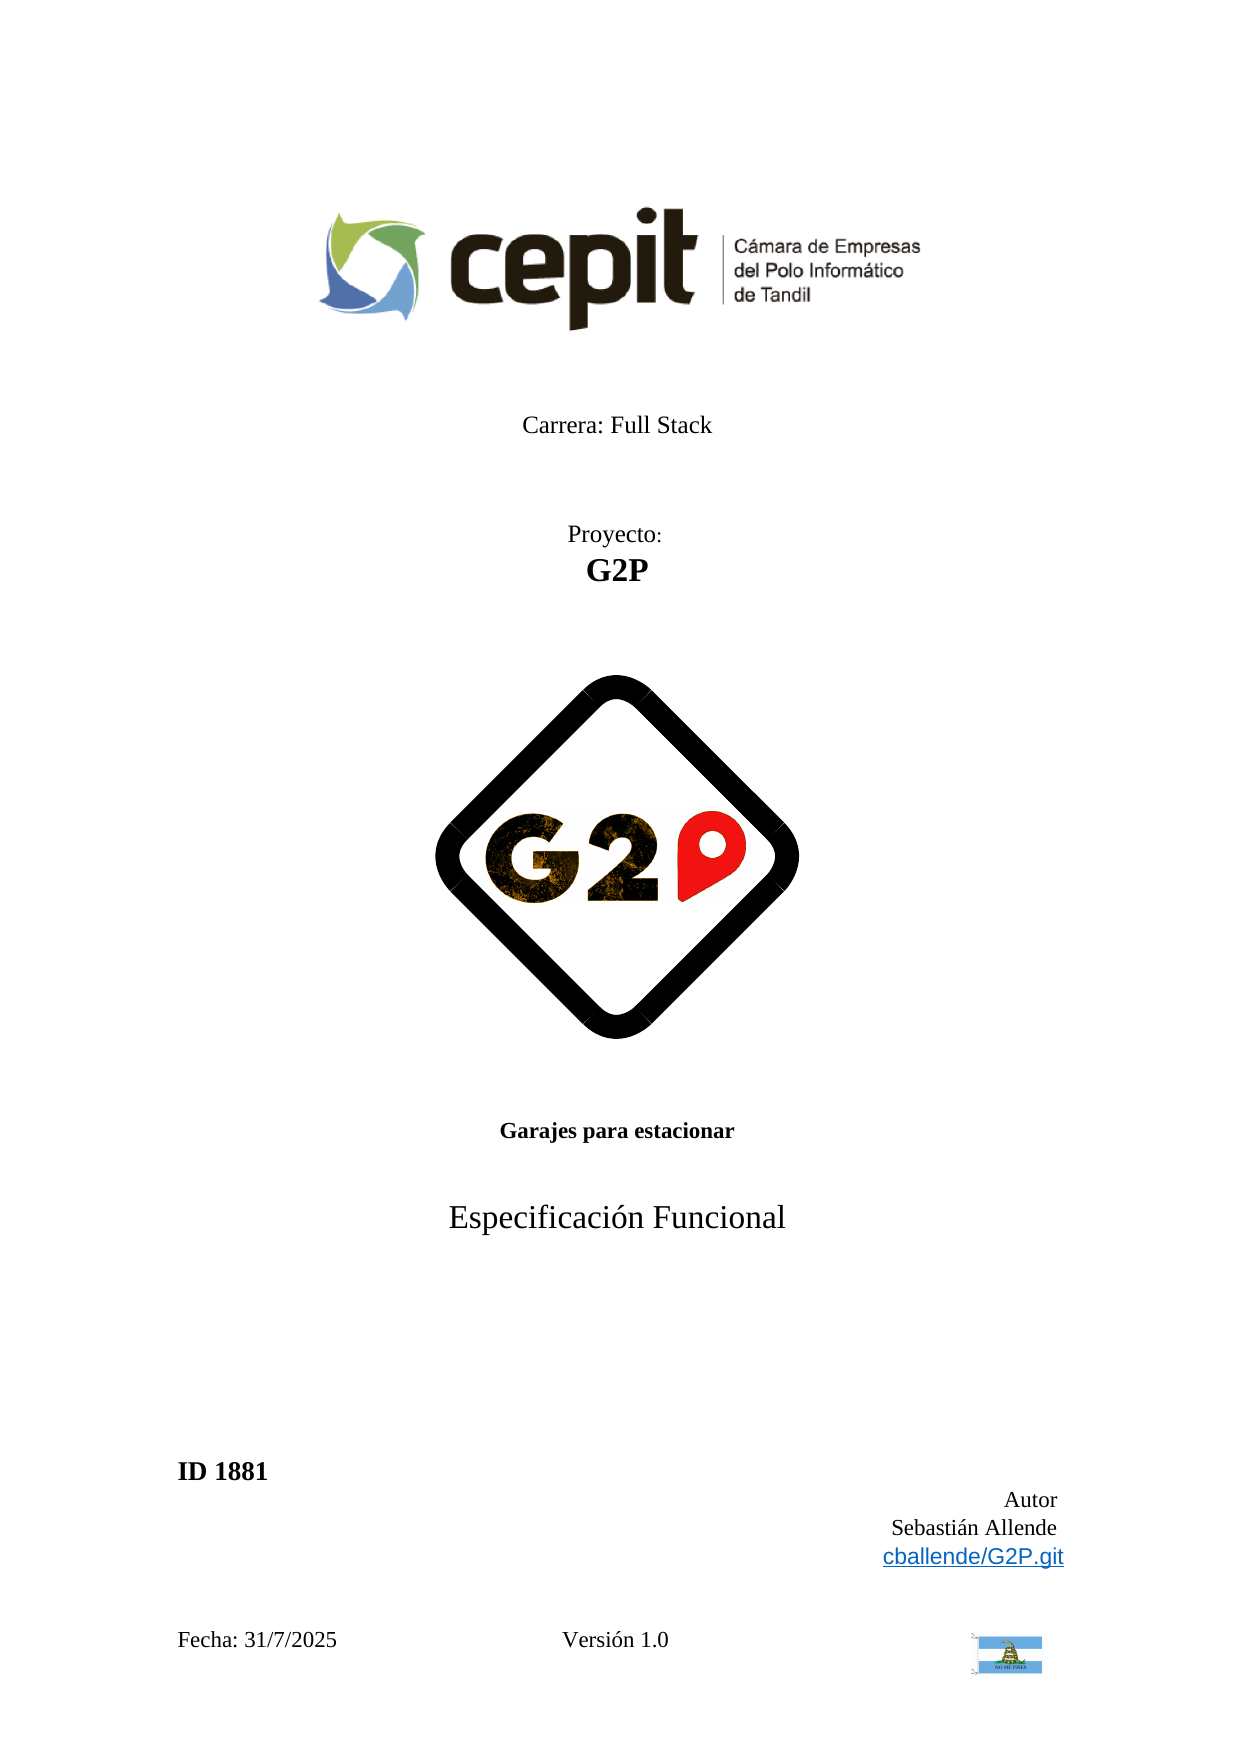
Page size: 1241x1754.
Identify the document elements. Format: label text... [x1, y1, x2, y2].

text cballende/G2P.git [177, 1543, 1063, 1569]
picture [967, 1631, 1046, 1677]
text Garajes para estacionar [177, 1118, 1057, 1170]
text Sebastián Allende [177, 1514, 1057, 1541]
text Carrera: Full Stack [177, 410, 1057, 439]
subtitle ID 1881 [177, 1455, 1063, 1486]
text Especificación Funcional [177, 1198, 1057, 1236]
picture [310, 206, 930, 331]
text Autor [177, 1486, 1057, 1512]
picture [480, 808, 760, 906]
text Proyecto: [177, 519, 1057, 548]
text G2P [177, 550, 1057, 588]
